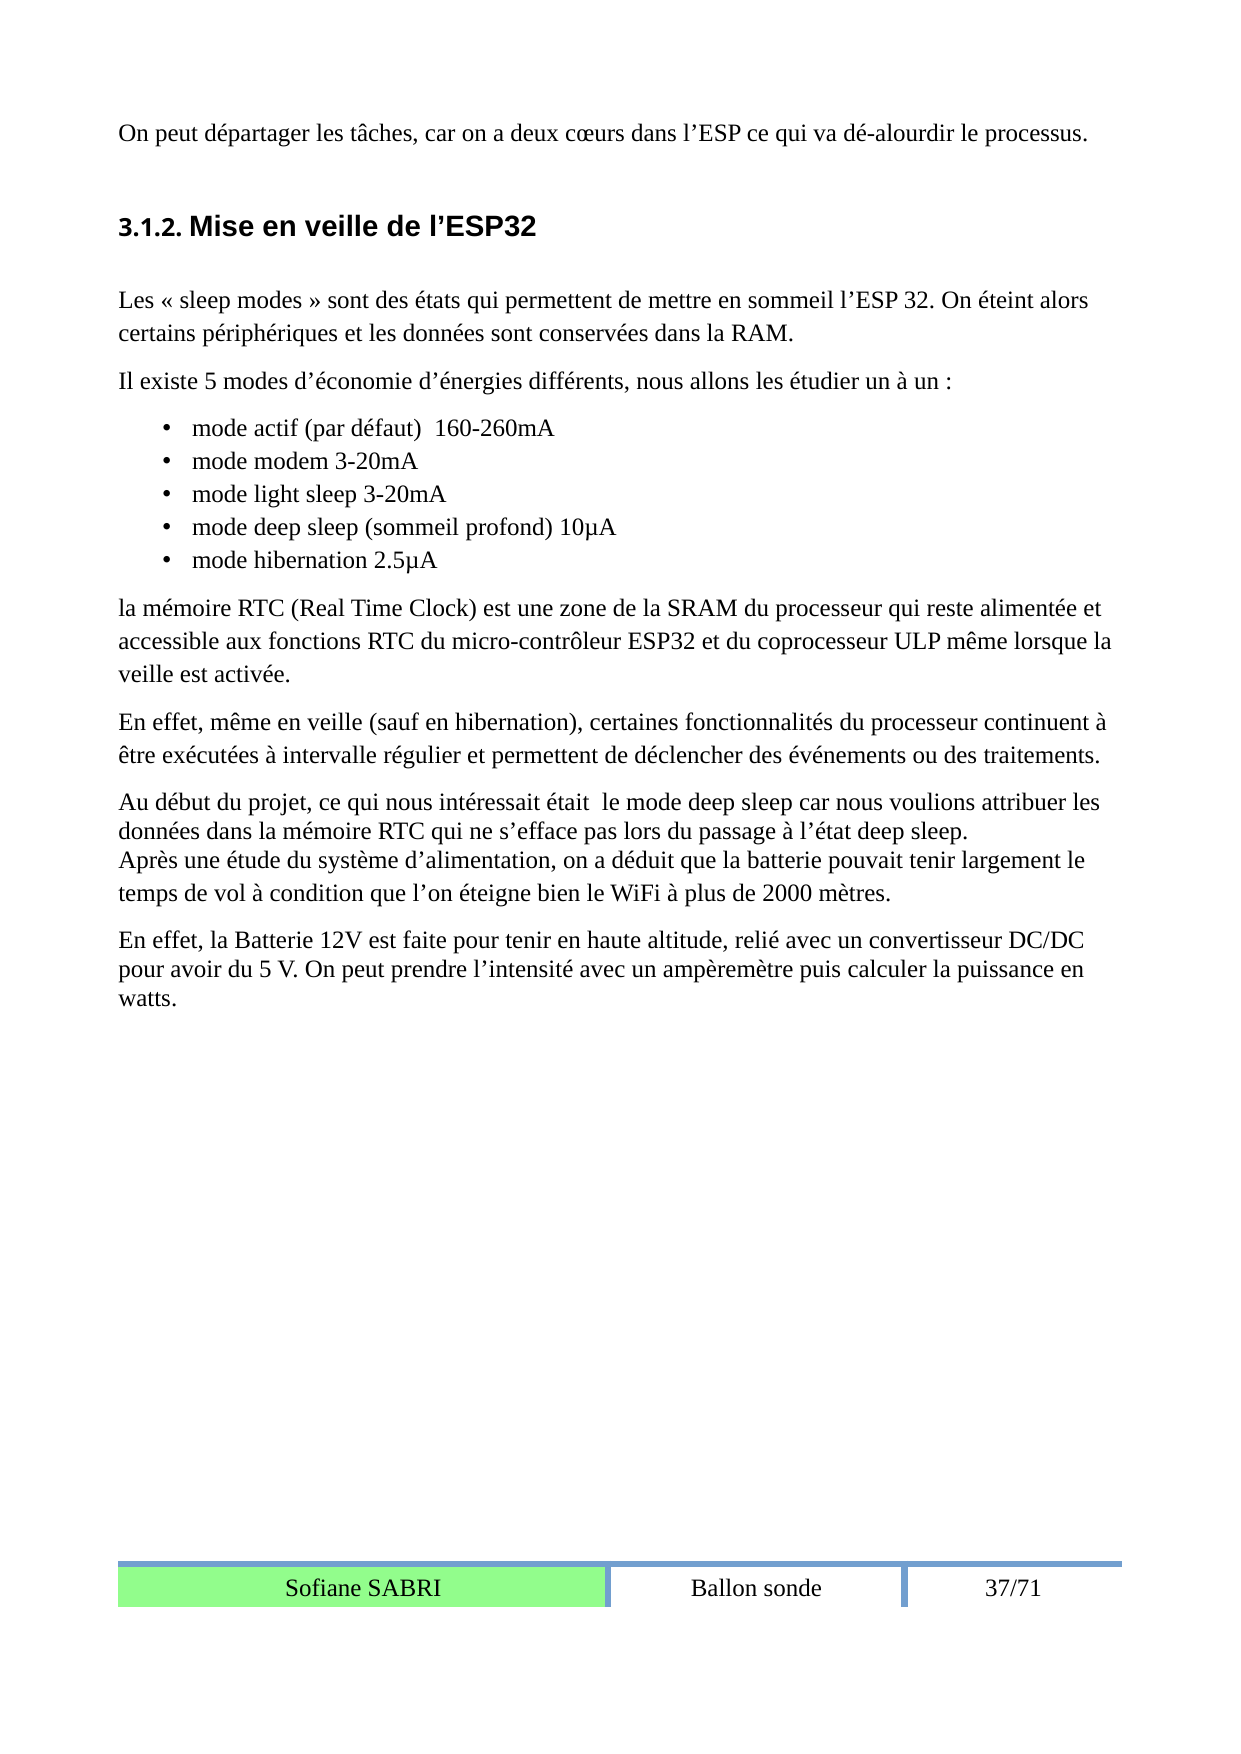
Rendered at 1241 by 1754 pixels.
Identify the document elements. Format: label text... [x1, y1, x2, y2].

list mode modem 3-20mA [162, 446, 1122, 475]
text Il existe 5 modes d’économie d’énergies différents, nous allons les étudier un à un : [118, 366, 1122, 394]
text Au début du projet, ce qui nous intéressait était le mode deep sleep car nous voulions attribuer les données dans la mémoire RTC qui ne s’efface pas lors du passage à l’état deep sleep. [118, 787, 1122, 845]
text En effet, même en veille (sauf en hibernation), certaines fonctionnalités du processeur continuent à être exécutées à intervalle régulier et permettent de déclencher des événements ou des traitements. [118, 707, 1122, 768]
text On peut départager les tâches, car on a deux cœurs dans l’ESP ce qui va dé-alourdir le processus. [118, 118, 1122, 147]
list mode light sleep 3-20mA [162, 479, 1122, 508]
list mode deep sleep (sommeil profond) 10µA [162, 512, 1122, 541]
text Après une étude du système d’alimentation, on a déduit que la batterie pouvait tenir largement le temps de vol à condition que l’on éteigne bien le WiFi à plus de 2000 mètres. [118, 845, 1122, 907]
list mode hibernation 2.5µA [162, 545, 1122, 574]
text la mémoire RTC (Real Time Clock) est une zone de la SRAM du processeur qui reste alimentée et accessible aux fonctions RTC du micro-contrôleur ESP32 et du coprocesseur ULP même lorsque la veille est activée. [118, 593, 1122, 688]
text Les « sleep modes » sont des états qui permettent de mettre en sommeil l’ESP 32. On éteint alors certains périphériques et les données sont conservées dans la RAM. [118, 285, 1122, 347]
subtitle Mise en veille de l’ESP32 [118, 209, 1122, 244]
text En effet, la Batterie 12V est faite pour tenir en haute altitude, relié avec un convertisseur DC/DC pour avoir du 5 V. On peut prendre l’intensité avec un ampèremètre puis calculer la puissance en watts. [118, 925, 1122, 1012]
list mode actif (par défaut) 160-260mA [162, 413, 1122, 442]
